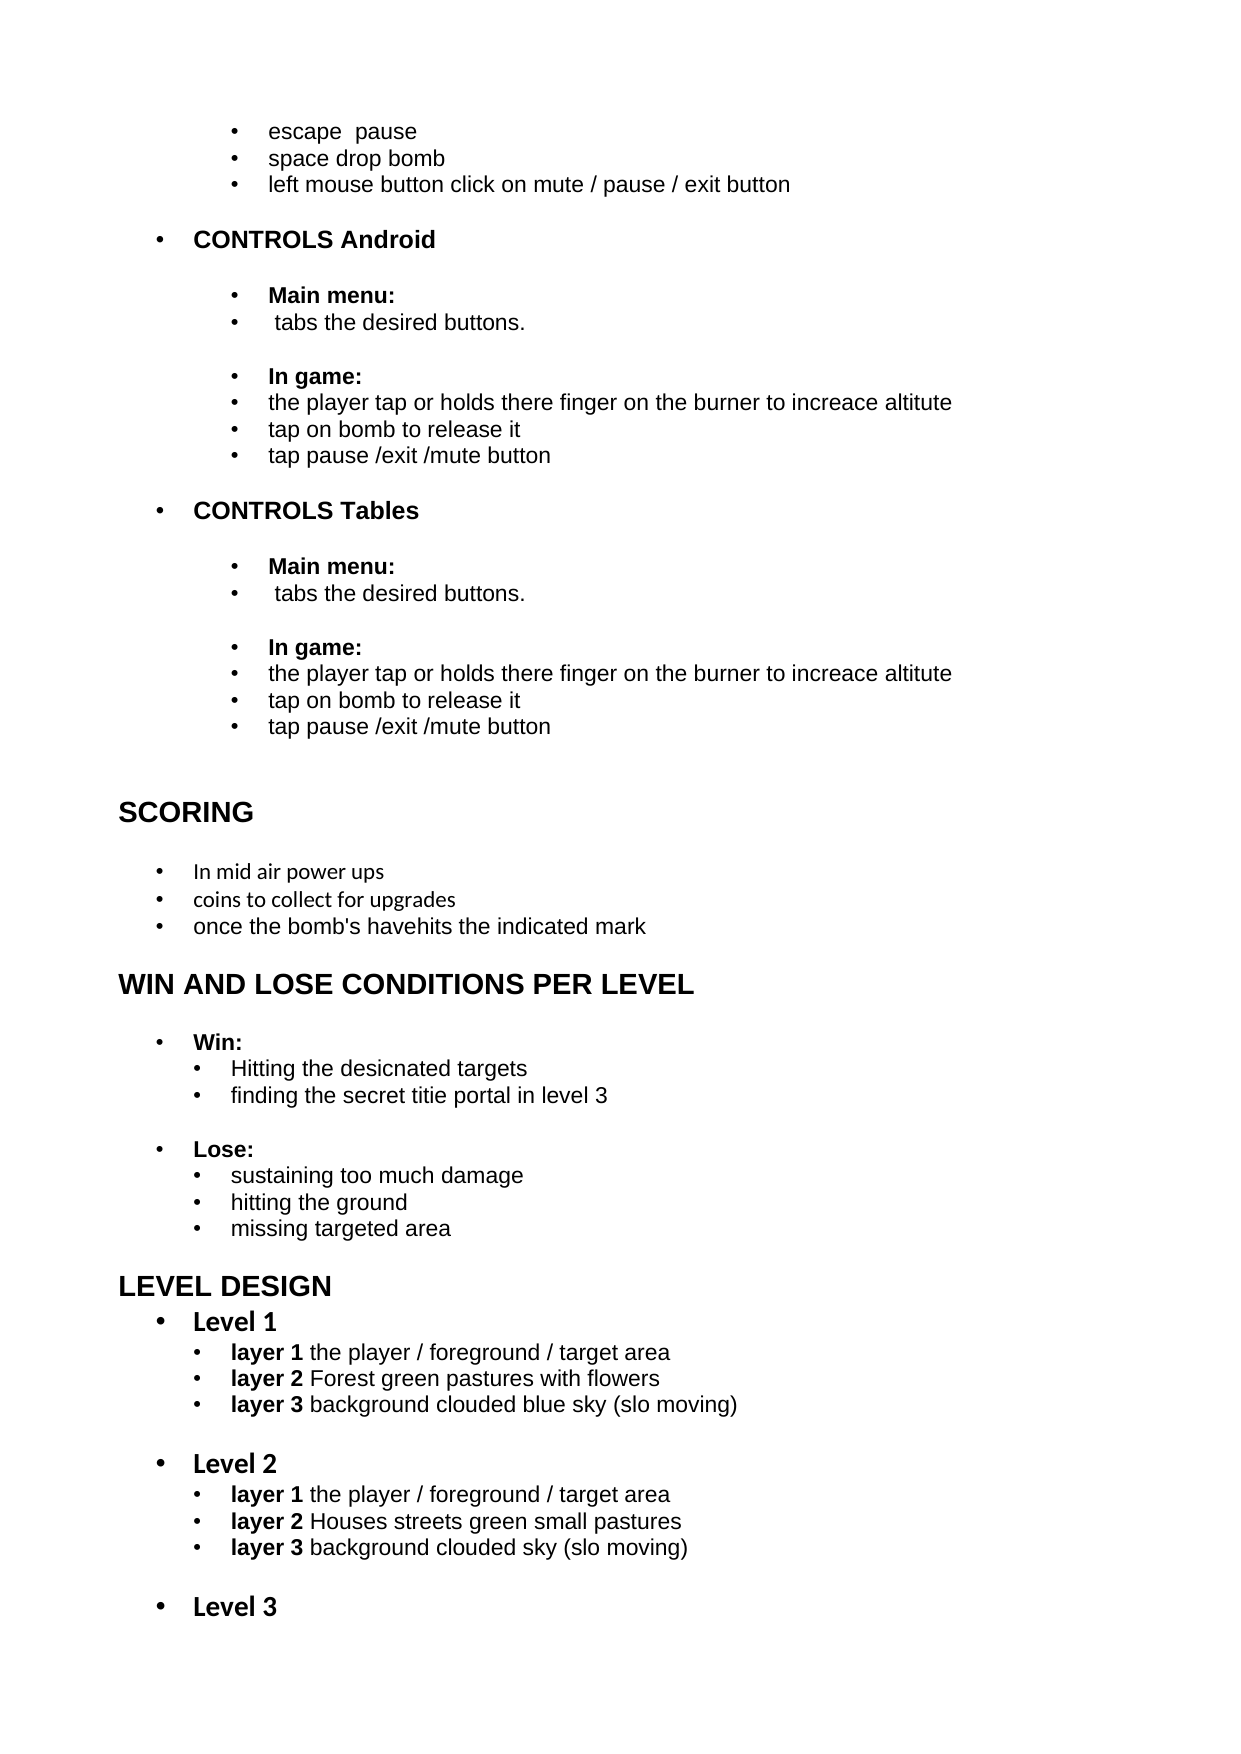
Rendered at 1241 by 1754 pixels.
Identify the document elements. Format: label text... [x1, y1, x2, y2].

list Level 3 [156, 1588, 1122, 1624]
list tabs the desired buttons. [231, 308, 1122, 335]
text WIN AND LOSE CONDITIONS PER LEVEL [118, 967, 1122, 1001]
list In game: [231, 363, 1122, 389]
list CONTROLS Android [156, 225, 1122, 254]
list tabs the desired buttons. [231, 579, 1122, 606]
list coins to collect for upgrades [156, 885, 1122, 913]
list the player tap or holds there finger on the burner to increace altitute [231, 660, 1122, 687]
list layer 2 Forest green pastures with flowers [193, 1365, 1122, 1391]
list hitting the ground [193, 1189, 1122, 1215]
list tap pause /exit /mute button [231, 442, 1122, 468]
list tap pause /exit /mute button [231, 713, 1122, 739]
list In game: [231, 634, 1122, 660]
list tap on bomb to release it [231, 416, 1122, 442]
list the player tap or holds there finger on the burner to increace altitute [231, 389, 1122, 416]
list left mouse button click on mute / pause / exit button [231, 171, 1122, 197]
list layer 3 background clouded blue sky (slo moving) [193, 1391, 1122, 1418]
list Hitting the desicnated targets [193, 1055, 1122, 1082]
list once the bomb's havehits the indicated mark [156, 913, 1122, 939]
list missing targeted area [193, 1215, 1122, 1241]
list escape pause [231, 118, 1122, 144]
text SCORING [118, 795, 1122, 829]
list CONTROLS Tables [156, 496, 1122, 525]
list In mid air power ups [156, 857, 1122, 885]
list finding the secret titie portal in level 3 [193, 1082, 1122, 1108]
list Level 2 [156, 1446, 1122, 1481]
list layer 1 the player / foreground / target area [193, 1481, 1122, 1508]
list layer 3 background clouded sky (slo moving) [193, 1534, 1122, 1560]
list Lose: [156, 1136, 1122, 1162]
list sustaining too much damage [193, 1162, 1122, 1189]
list space drop bomb [231, 144, 1122, 171]
list Level 1 [156, 1303, 1122, 1338]
list Win: [156, 1029, 1122, 1055]
text LEVEL DESIGN [118, 1269, 1122, 1303]
list layer 1 the player / foreground / target area [193, 1338, 1122, 1365]
list layer 2 Houses streets green small pastures [193, 1508, 1122, 1534]
list Main menu: [231, 282, 1122, 308]
list tap on bomb to release it [231, 687, 1122, 713]
list Main menu: [231, 553, 1122, 579]
